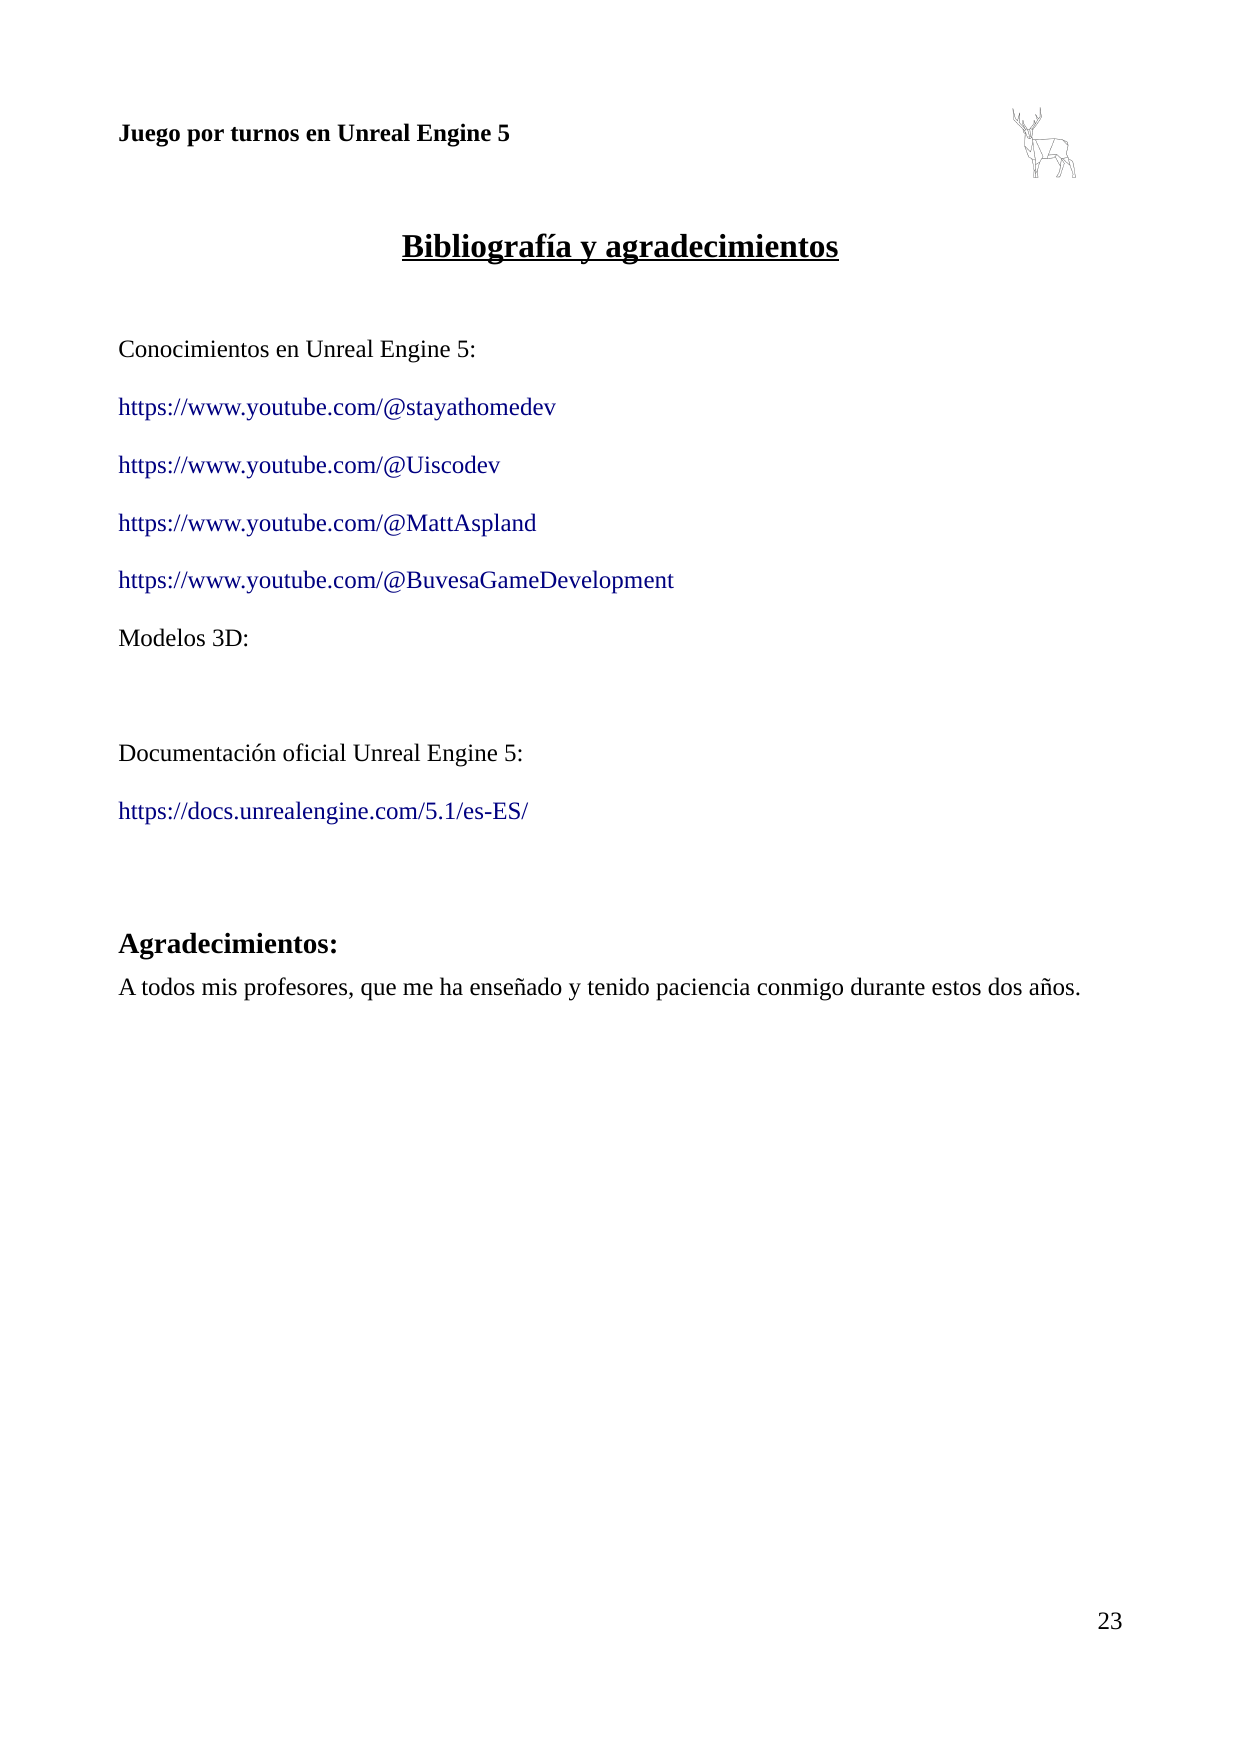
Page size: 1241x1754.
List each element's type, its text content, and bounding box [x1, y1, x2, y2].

picture [1004, 98, 1091, 186]
text Documentación oficial Unreal Engine 5: [118, 738, 1122, 767]
text https://www.youtube.com/@BuvesaGameDevelopment [118, 565, 1122, 594]
text https://docs.unrealengine.com/5.1/es-ES/ [118, 796, 1122, 825]
text https://www.youtube.com/@MattAspland [118, 508, 1122, 536]
text Conocimientos en Unreal Engine 5: [118, 334, 1122, 363]
text https://www.youtube.com/@Uiscodev [118, 450, 1122, 479]
text Modelos 3D: [118, 623, 1122, 652]
text A todos mis profesores, que me ha enseñado y tenido paciencia conmigo durante estos dos años. [118, 972, 1122, 1001]
subtitle Bibliografía y agradecimientos [118, 226, 1122, 264]
subtitle Agradecimientos: [118, 926, 1122, 960]
text https://www.youtube.com/@stayathomedev [118, 392, 1122, 421]
